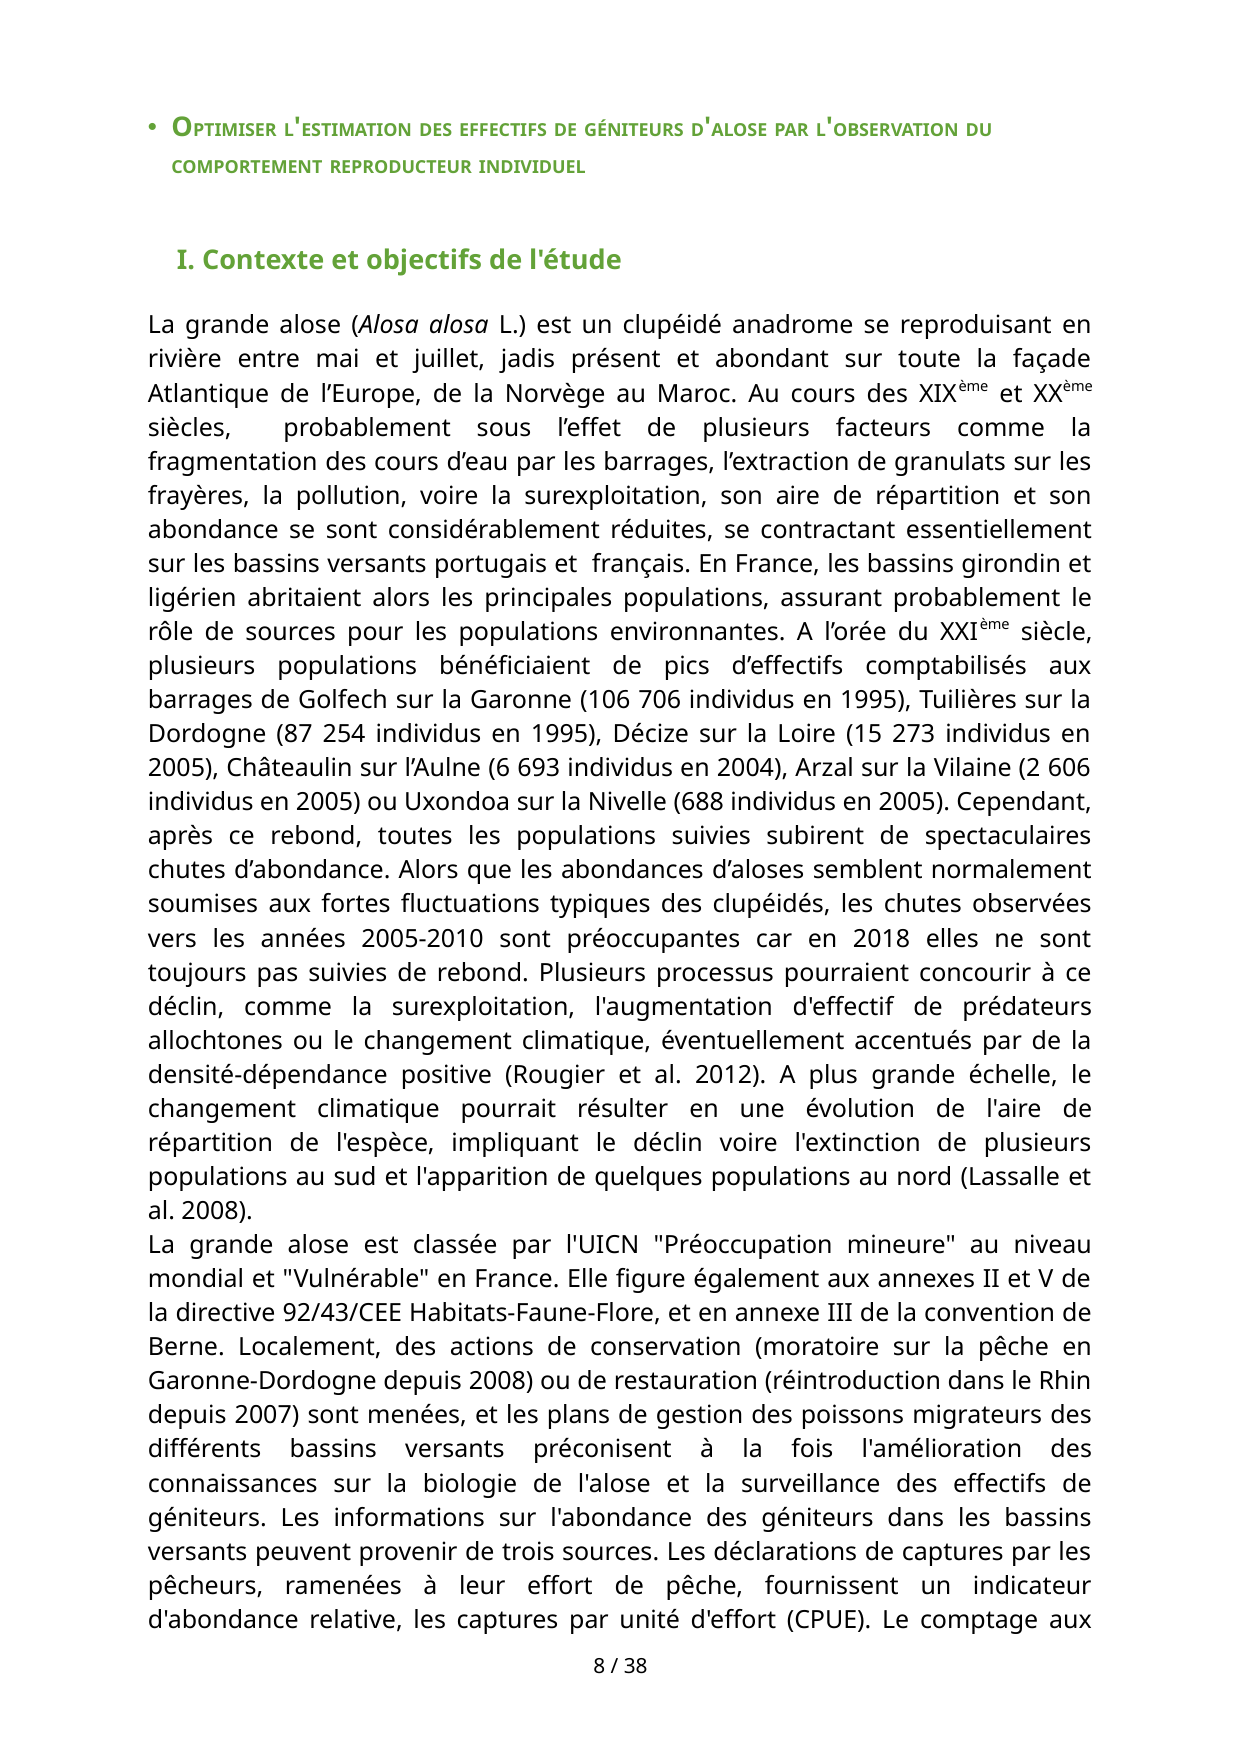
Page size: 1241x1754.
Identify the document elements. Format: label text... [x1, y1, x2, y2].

text La grande alose est classée par l'UICN "Préoccupation mineure" au niveau mondial et "Vulnérable" en France. Elle figure également aux annexes II et V de la directive 92/43/CEE Habitats-Faune-Flore, et en annexe III de la convention de Berne. Localement, des actions de conservation (moratoire sur la pêche en Garonne-Dordogne depuis 2008) ou de restauration (réintroduction dans le Rhin depuis 2007) sont menées, et les plans de gestion des poissons migrateurs des différents bassins versants préconisent à la fois l'amélioration des connaissances sur la biologie de l'alose et la surveillance des effectifs de géniteurs. Les informations sur l'abondance des géniteurs dans les bassins versants peuvent provenir de trois sources. Les déclarations de captures par les pêcheurs, ramenées à leur effort de pêche, fournissent un indicateur d'abondance relative, les captures par unité d'effort (CPUE). Le comptage aux [148, 1227, 1093, 1636]
list Optimiser l'estimation des effectifs de géniteurs d'alose par l'observation du comportement reproducteur individuel [148, 108, 1093, 182]
subtitle Contexte et objectifs de l'étude [177, 241, 1093, 278]
text La grande alose (Alosa alosa L.) est un clupéidé anadrome se reproduisant en rivière entre mai et juillet, jadis présent et abondant sur toute la façade Atlantique de l’Europe, de la Norvège au Maroc. Au cours des XIXème et XXème siècles, probablement sous l’effet de plusieurs facteurs comme la fragmentation des cours d’eau par les barrages, l’extraction de granulats sur les frayères, la pollution, voire la surexploitation, son aire de répartition et son abondance se sont considérablement réduites, se contractant essentiellement sur les bassins versants portugais et français. En France, les bassins girondin et ligérien abritaient alors les principales populations, assurant probablement le rôle de sources pour les populations environnantes. A l’orée du XXIème siècle, plusieurs populations bénéficiaient de pics d’effectifs comptabilisés aux barrages de Golfech sur la Garonne (106 706 individus en 1995), Tuilières sur la Dordogne (87 254 individus en 1995), Décize sur la Loire (15 273 individus en 2005), Châteaulin sur l’Aulne (6 693 individus en 2004), Arzal sur la Vilaine (2 606 individus en 2005) ou Uxondoa sur la Nivelle (688 individus en 2005). Cependant, après ce rebond, toutes les populations suivies subirent de spectaculaires chutes d’abondance. Alors que les abondances d’aloses semblent normalement soumises aux fortes fluctuations typiques des clupéidés, les chutes observées vers les années 2005-2010 sont préoccupantes car en 2018 elles ne sont toujours pas suivies de rebond. Plusieurs processus pourraient concourir à ce déclin, comme la surexploitation, l'augmentation d'effectif de prédateurs allochtones ou le changement climatique, éventuellement accentués par de la densité-dépendance positive (Rougier et al. 2012). A plus grande échelle, le changement climatique pourrait résulter en une évolution de l'aire de répartition de l'espèce, impliquant le déclin voire l'extinction de plusieurs populations au sud et l'apparition de quelques populations au nord (Lassalle et al. 2008). [148, 307, 1093, 1227]
